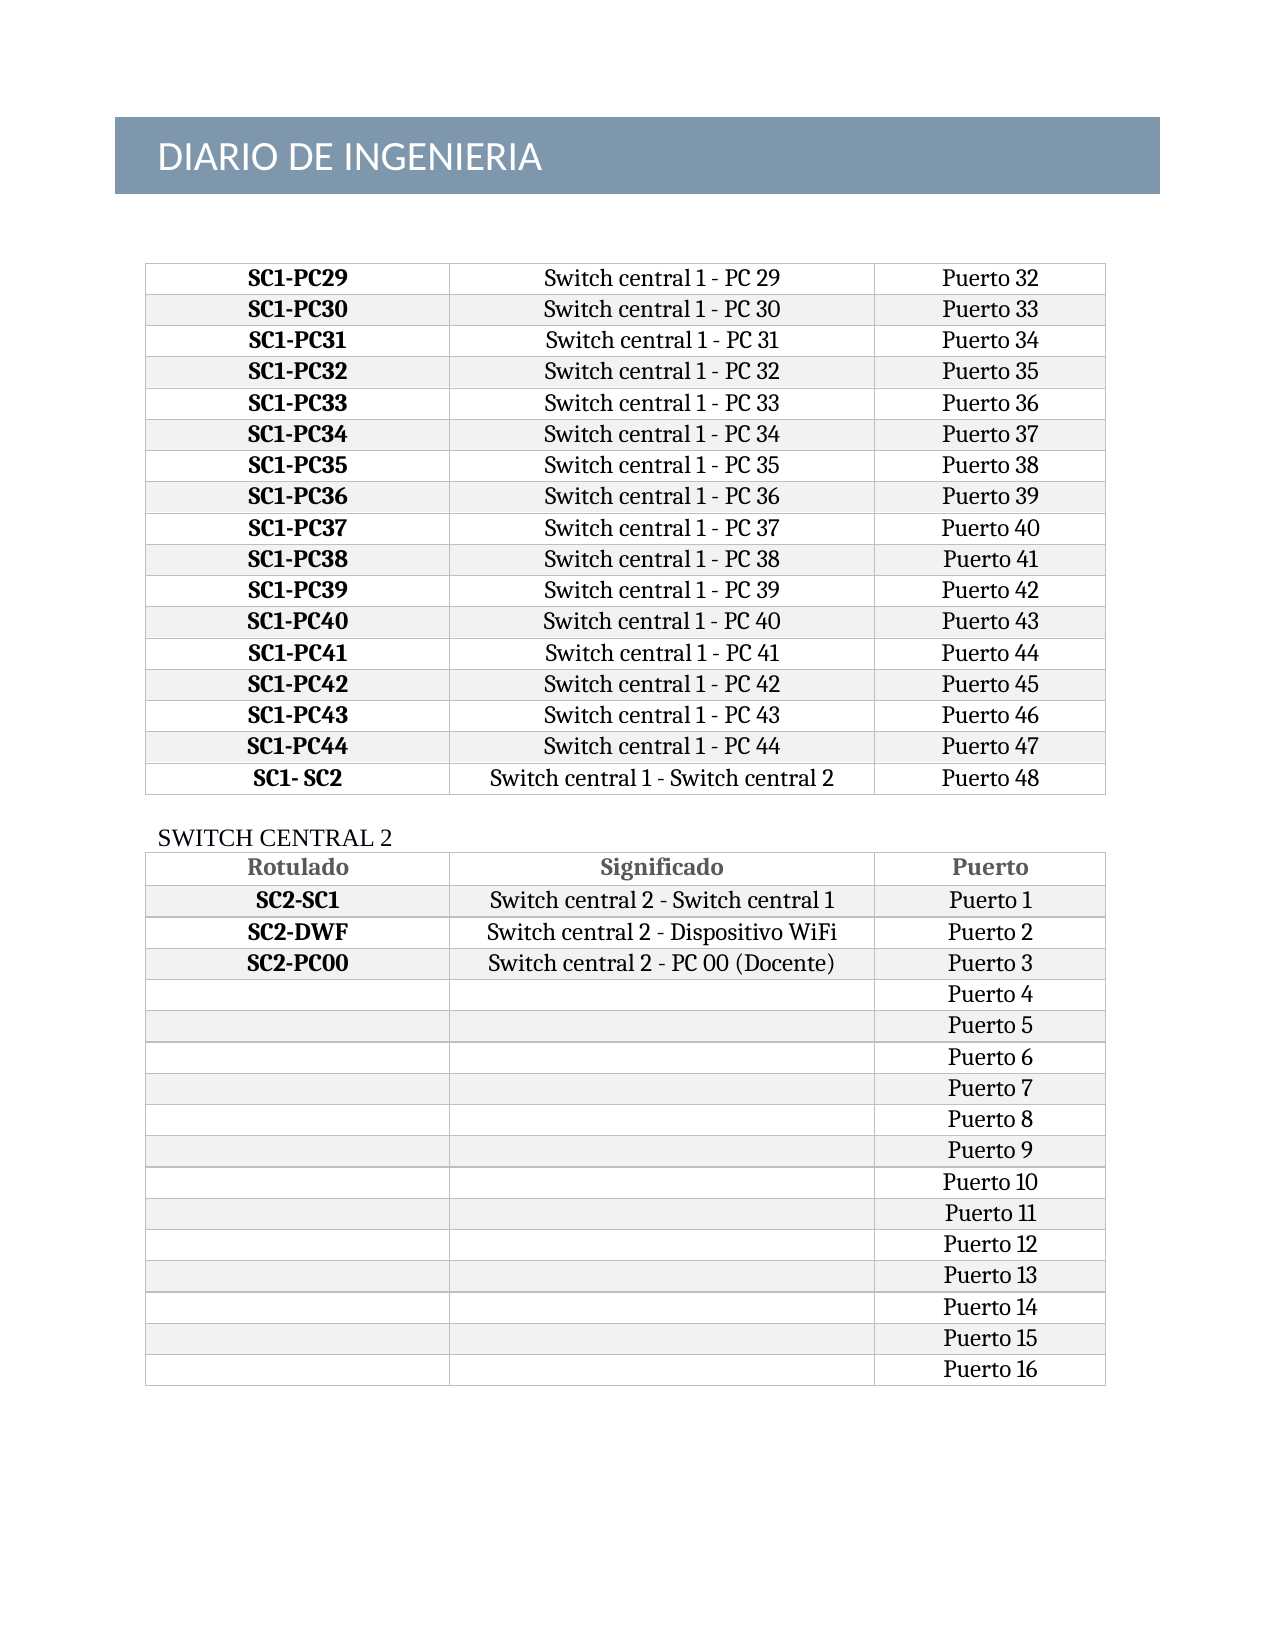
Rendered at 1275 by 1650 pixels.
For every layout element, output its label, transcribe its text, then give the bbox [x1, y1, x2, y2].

table_cell [450, 1105, 874, 1135]
table_cell [146, 1105, 449, 1135]
table_cell Puerto 46 [875, 701, 1105, 731]
table_cell [146, 1136, 449, 1166]
table_cell Switch central 1 - PC 44 [450, 732, 874, 762]
text SWITCH CENTRAL 2 [157, 823, 1117, 852]
table_cell Switch central 1 - PC 40 [450, 607, 874, 637]
table_cell SC1-PC44 [146, 732, 449, 762]
table_cell Puerto 14 [875, 1293, 1105, 1323]
table_cell Switch central 1 - PC 35 [450, 451, 874, 481]
table_header Significado [450, 853, 874, 885]
table_cell [146, 1355, 449, 1385]
table_cell Puerto 39 [875, 482, 1105, 512]
table_cell Puerto 47 [875, 732, 1105, 762]
table_cell [146, 1324, 449, 1354]
table_cell SC1- SC2 [146, 764, 449, 794]
table_cell [450, 1168, 874, 1198]
table_cell SC1-PC32 [146, 357, 449, 387]
table_cell Switch central 1 - Switch central 2 [450, 764, 874, 794]
table_cell SC1-PC39 [146, 576, 449, 606]
table_cell [450, 1293, 874, 1323]
table_cell Puerto 40 [875, 514, 1105, 544]
table_cell Puerto 10 [875, 1168, 1105, 1198]
table_cell Puerto 5 [875, 1011, 1105, 1041]
table_cell SC1-PC37 [146, 514, 449, 544]
table_cell [450, 1074, 874, 1104]
table_cell Switch central 1 - PC 33 [450, 389, 874, 419]
table_cell Switch central 1 - PC 42 [450, 670, 874, 700]
table_cell SC1-PC40 [146, 607, 449, 637]
table_cell Switch central 1 - PC 34 [450, 420, 874, 450]
table_cell [450, 1011, 874, 1041]
table_cell [450, 1230, 874, 1260]
table_cell Puerto 48 [875, 764, 1105, 794]
table_cell Puerto 2 [875, 918, 1105, 948]
table_cell Puerto 38 [875, 451, 1105, 481]
table_cell Puerto 9 [875, 1136, 1105, 1166]
table_cell Switch central 1 - PC 30 [450, 295, 874, 325]
table_cell Puerto 7 [875, 1074, 1105, 1104]
table_cell Switch central 2 - PC 00 (Docente) [450, 949, 874, 979]
table_cell [146, 1230, 449, 1260]
table_cell [450, 1199, 874, 1229]
table_cell Puerto 1 [875, 886, 1105, 916]
table_cell [450, 1136, 874, 1166]
table_cell Puerto 37 [875, 420, 1105, 450]
table_cell [146, 1043, 449, 1073]
table_cell Puerto 8 [875, 1105, 1105, 1135]
table_cell [450, 980, 874, 1010]
table_cell Switch central 1 - PC 29 [450, 264, 874, 294]
table_cell SC1-PC29 [146, 264, 449, 294]
table_cell SC1-PC33 [146, 389, 449, 419]
table_cell [146, 1293, 449, 1323]
table_cell Puerto 34 [875, 326, 1105, 356]
table_cell SC1-PC35 [146, 451, 449, 481]
table_cell Switch central 2 - Switch central 1 [450, 886, 874, 916]
table_cell Puerto 3 [875, 949, 1105, 979]
table_cell Puerto 16 [875, 1355, 1105, 1385]
table_cell Puerto 32 [875, 264, 1105, 294]
table_cell [146, 1261, 449, 1291]
table_header Rotulado [146, 853, 449, 885]
table_cell SC1-PC31 [146, 326, 449, 356]
table_cell [450, 1043, 874, 1073]
table_cell [146, 1199, 449, 1229]
table_cell SC2-SC1 [146, 886, 449, 916]
table_cell Puerto 42 [875, 576, 1105, 606]
table_cell Puerto 12 [875, 1230, 1105, 1260]
table_cell SC2-DWF [146, 918, 449, 948]
table_cell SC1-PC43 [146, 701, 449, 731]
table_cell Puerto 13 [875, 1261, 1105, 1291]
table_cell SC1-PC41 [146, 639, 449, 669]
table_cell [146, 1011, 449, 1041]
table_cell [146, 980, 449, 1010]
table_cell [146, 1074, 449, 1104]
table_cell Switch central 1 - PC 37 [450, 514, 874, 544]
table_cell SC1-PC34 [146, 420, 449, 450]
table_cell Switch central 1 - PC 31 [450, 326, 874, 356]
table_cell Puerto 4 [875, 980, 1105, 1010]
table_cell SC2-PC00 [146, 949, 449, 979]
table_cell Puerto 35 [875, 357, 1105, 387]
table_header Puerto [875, 853, 1105, 885]
table_cell Switch central 1 - PC 39 [450, 576, 874, 606]
table_cell Switch central 2 - Dispositivo WiFi [450, 918, 874, 948]
table_cell SC1-PC42 [146, 670, 449, 700]
table_cell Switch central 1 - PC 43 [450, 701, 874, 731]
table_cell SC1-PC38 [146, 545, 449, 575]
table_cell Puerto 41 [875, 545, 1105, 575]
table_cell Puerto 6 [875, 1043, 1105, 1073]
table_cell Puerto 36 [875, 389, 1105, 419]
table_cell Puerto 33 [875, 295, 1105, 325]
table_cell Switch central 1 - PC 38 [450, 545, 874, 575]
table_cell Switch central 1 - PC 41 [450, 639, 874, 669]
table_cell Puerto 44 [875, 639, 1105, 669]
table_cell [450, 1261, 874, 1291]
table_cell [450, 1355, 874, 1385]
table_cell Puerto 11 [875, 1199, 1105, 1229]
table_cell Puerto 43 [875, 607, 1105, 637]
table_cell SC1-PC30 [146, 295, 449, 325]
table_cell Switch central 1 - PC 36 [450, 482, 874, 512]
table_cell SC1-PC36 [146, 482, 449, 512]
table_cell Switch central 1 - PC 32 [450, 357, 874, 387]
table_cell [146, 1168, 449, 1198]
table_cell Puerto 15 [875, 1324, 1105, 1354]
table_cell Puerto 45 [875, 670, 1105, 700]
table_cell [450, 1324, 874, 1354]
